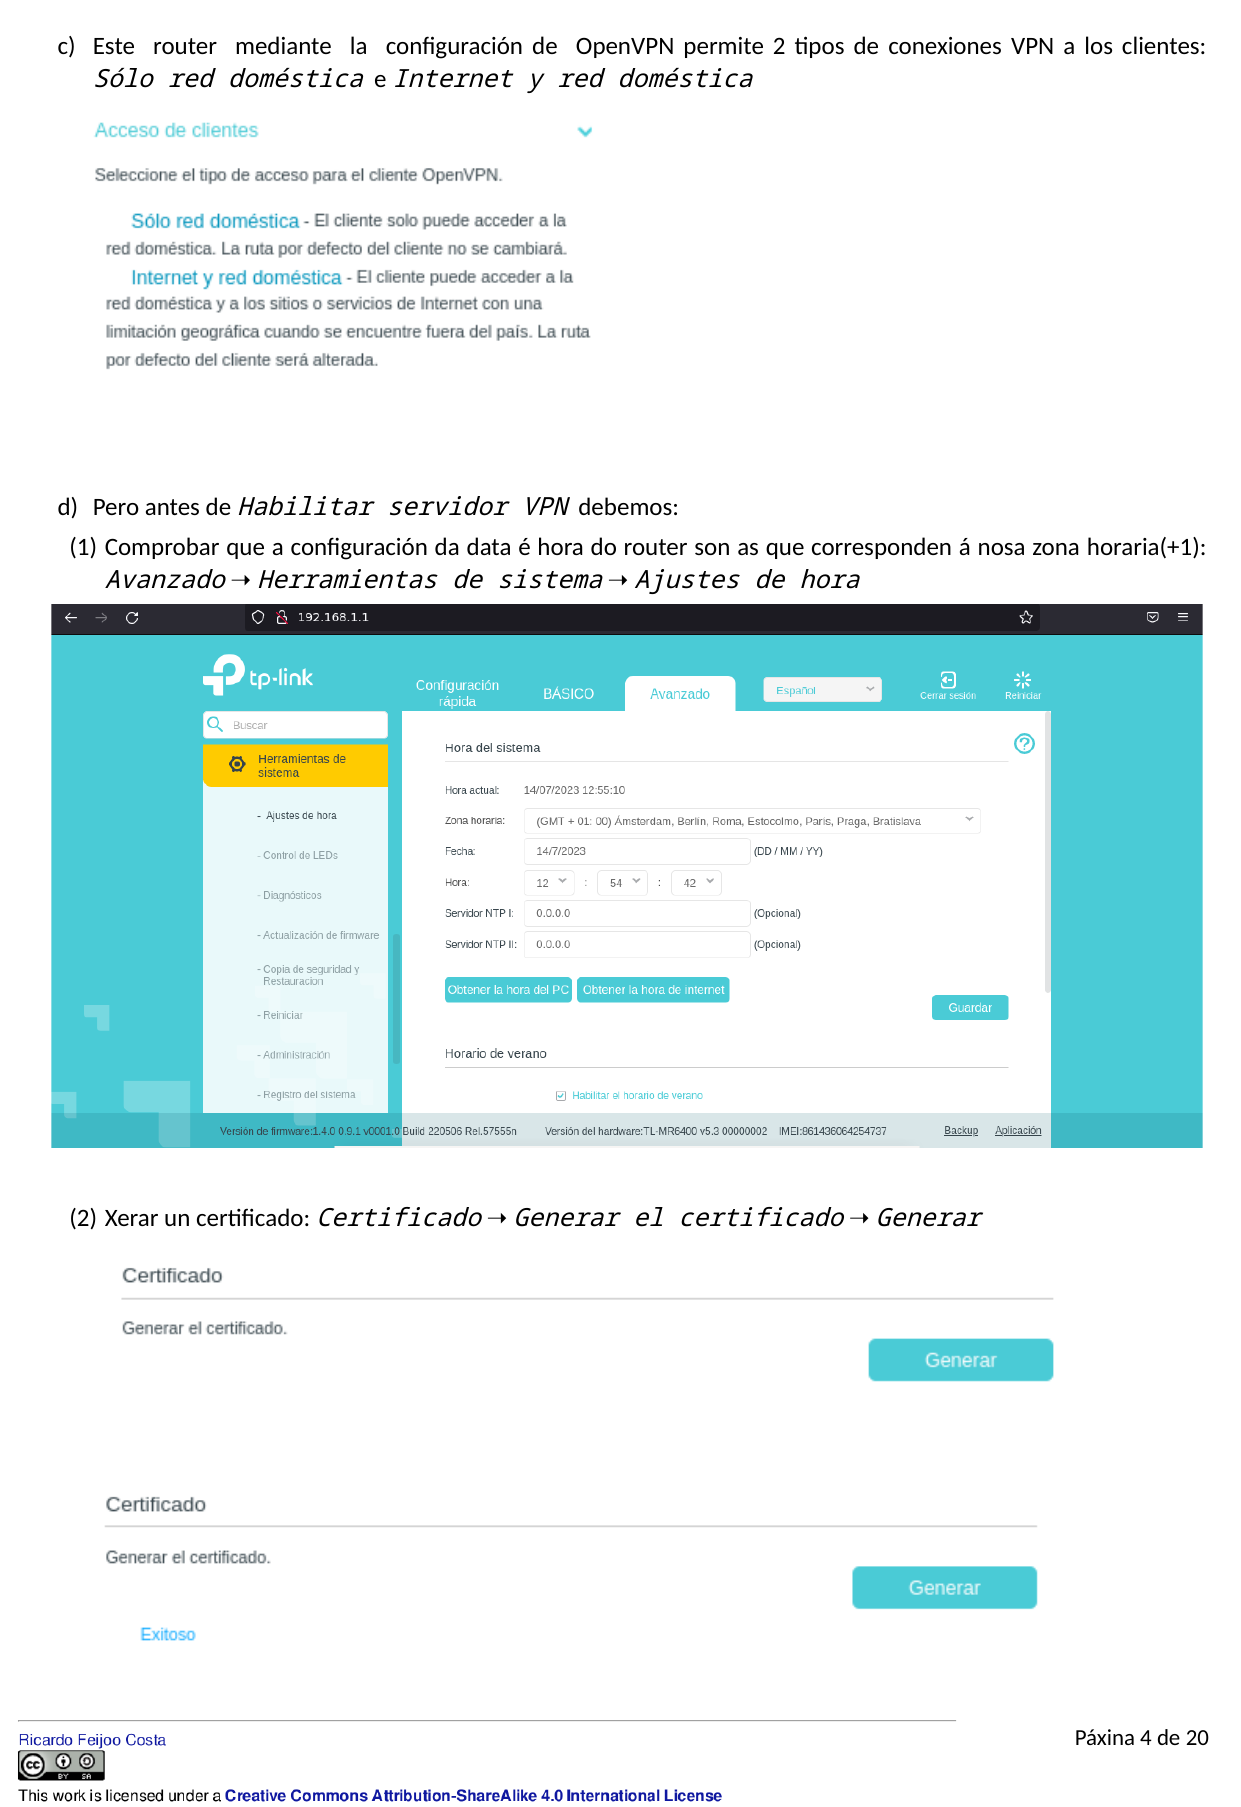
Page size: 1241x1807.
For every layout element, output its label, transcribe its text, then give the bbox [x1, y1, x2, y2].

picture [77, 1478, 1078, 1661]
picture [63, 109, 603, 377]
list Comprobar que a configuración da data é hora do router son as que corresponden á nosa zona horaria(+1): Avanzado ➝ Herramientas de sistema ➝ Ajustes de hora [69, 531, 1209, 596]
list Este router mediante la configuración de OpenVPN permite 2 tipos de conexiones VPN a los clientes: Sólo red doméstica e Internet y red doméstica [57, 30, 1209, 94]
picture [51, 604, 1203, 1148]
list Pero antes de Habilitar servidor VPN debemos: [57, 488, 1209, 523]
list Xerar un certificado: Certificado ➝ Generar el certificado ➝ Generar [69, 1199, 1209, 1233]
picture [8, 1715, 957, 1806]
picture [92, 1245, 1077, 1408]
